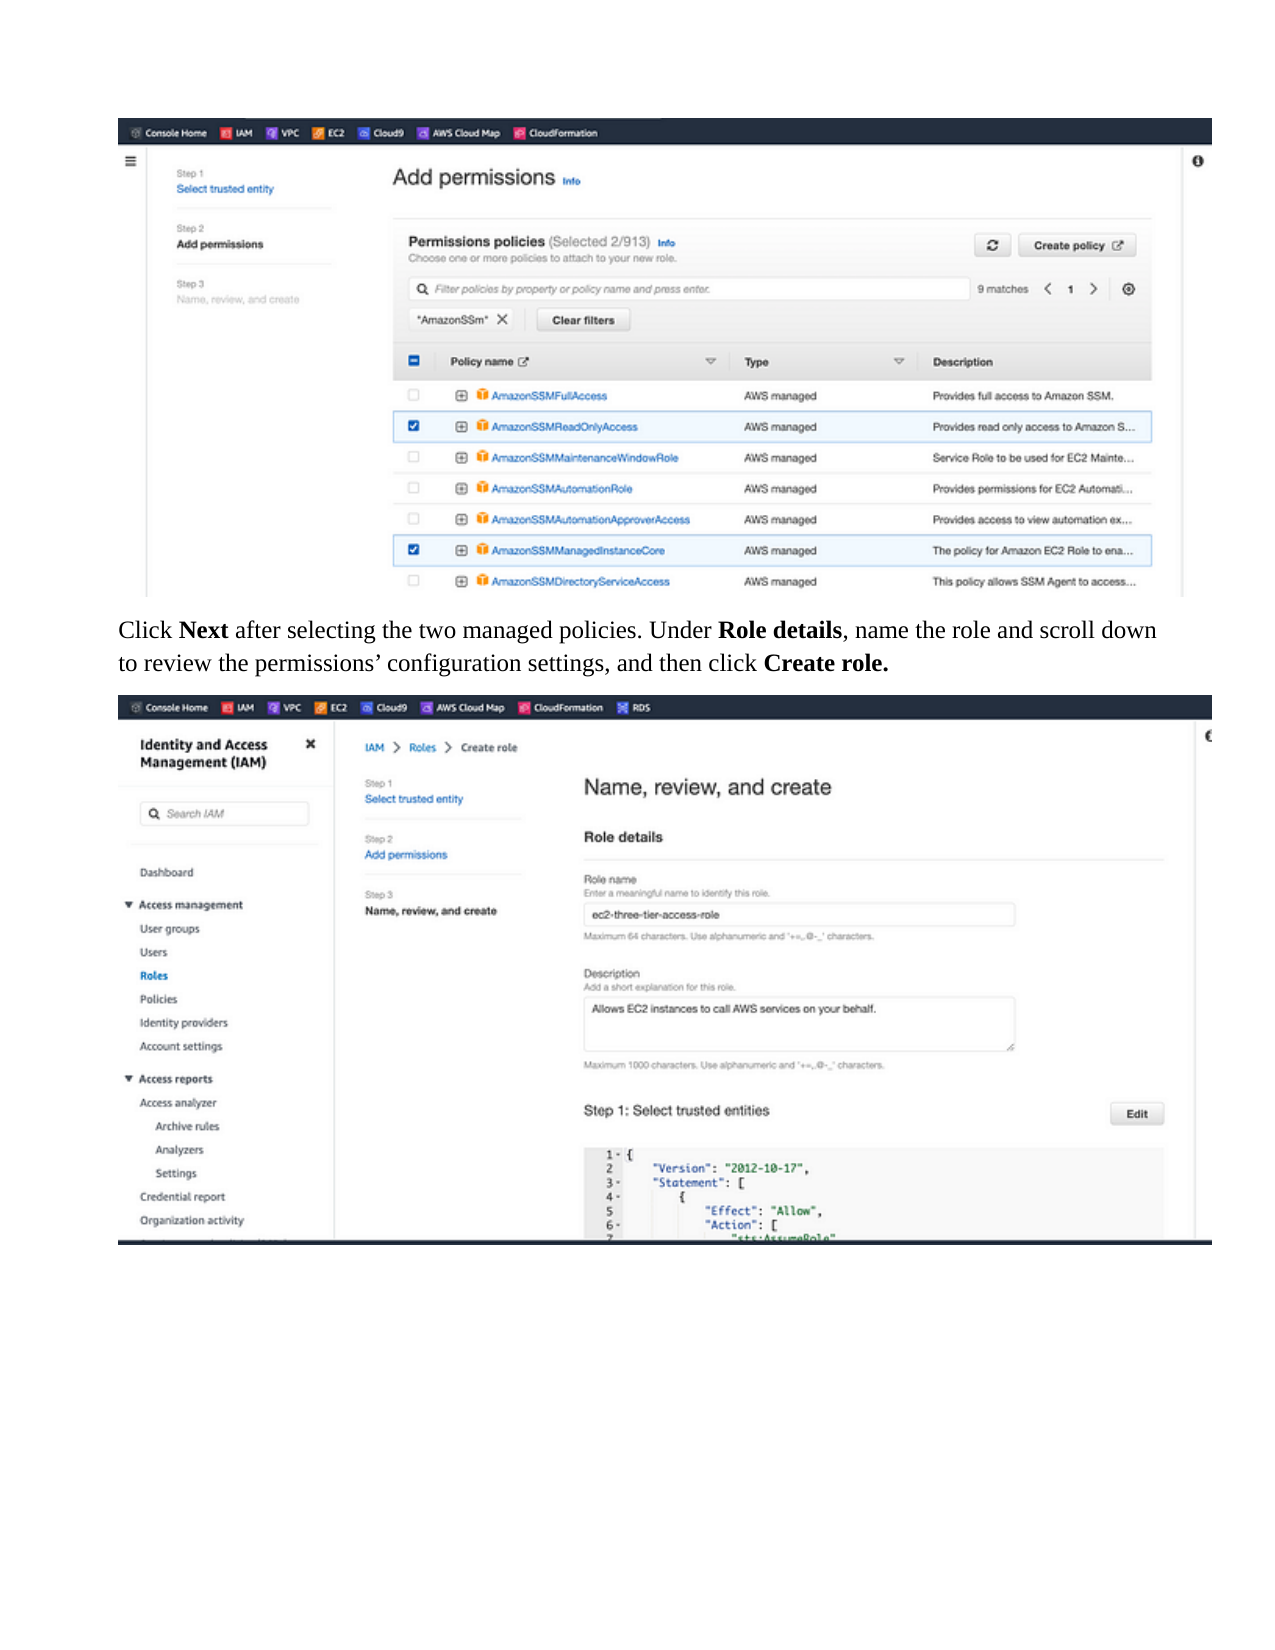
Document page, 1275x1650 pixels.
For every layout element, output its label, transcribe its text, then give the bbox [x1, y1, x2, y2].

text Click Next after selecting the two managed policies. Under Role details, name the role and scroll down to review the permissions’ configuration settings, and then click Create role. [118, 615, 1157, 677]
picture [118, 118, 1212, 597]
picture [118, 695, 1212, 1245]
